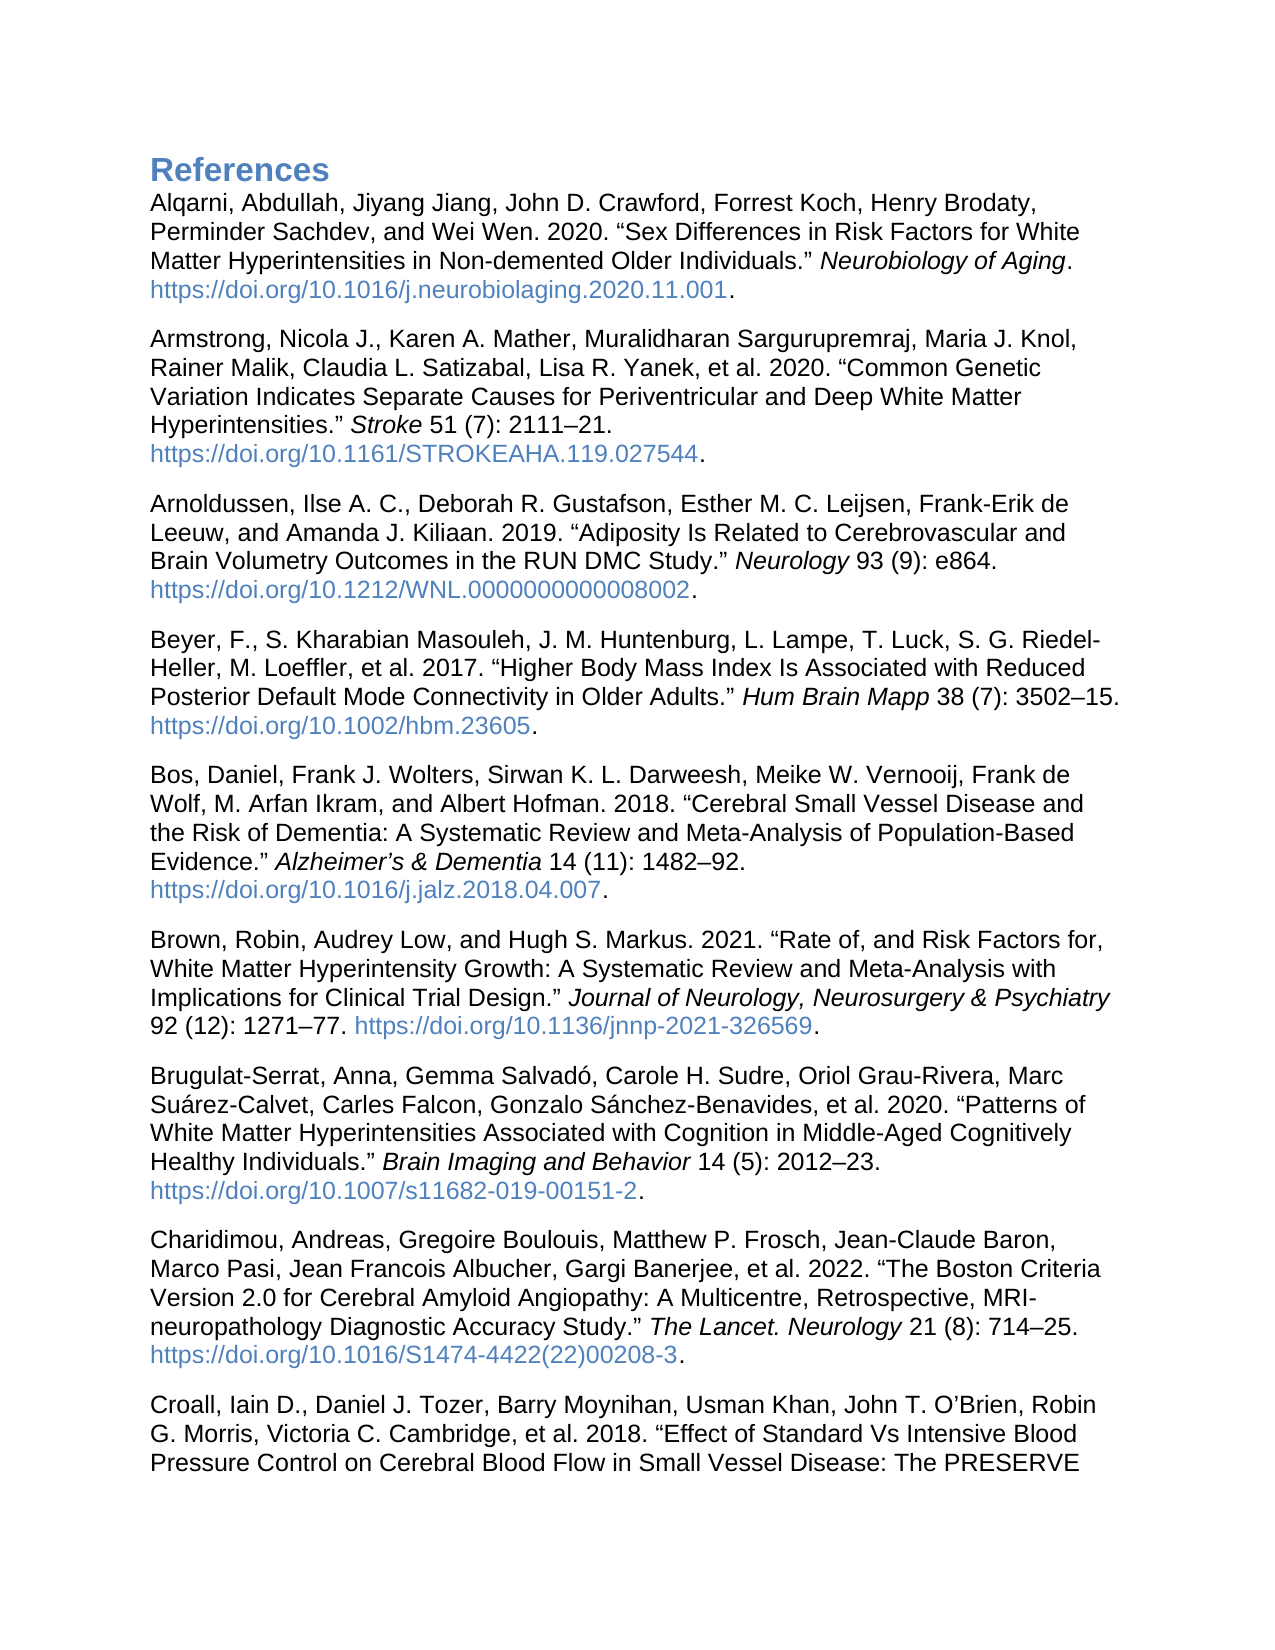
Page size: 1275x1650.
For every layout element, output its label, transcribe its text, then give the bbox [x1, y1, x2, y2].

text Croall, Iain D., Daniel J. Tozer, Barry Moynihan, Usman Khan, John T. O’Brien, Robin G. Morris, Victoria C. Cambridge, et al. 2018. “Effect of Standard Vs Intensive Blood Pressure Control on Cerebral Blood Flow in Small Vessel Disease: The PRESERVE [150, 1390, 1125, 1476]
subtitle References [150, 150, 1125, 188]
text Brugulat-Serrat, Anna, Gemma Salvadó, Carole H. Sudre, Oriol Grau-Rivera, Marc Suárez-Calvet, Carles Falcon, Gonzalo Sánchez-Benavides, et al. 2020. “Patterns of White Matter Hyperintensities Associated with Cognition in Middle-Aged Cognitively Healthy Individuals.” Brain Imaging and Behavior 14 (5): 2012–23. https://doi.org/10.1007/s11682-019-00151-2. [150, 1061, 1125, 1205]
text Arnoldussen, Ilse A. C., Deborah R. Gustafson, Esther M. C. Leijsen, Frank-Erik de Leeuw, and Amanda J. Kiliaan. 2019. “Adiposity Is Related to Cerebrovascular and Brain Volumetry Outcomes in the RUN DMC Study.” Neurology 93 (9): e864. https://doi.org/10.1212/WNL.0000000000008002. [150, 489, 1125, 604]
text Brown, Robin, Audrey Low, and Hugh S. Markus. 2021. “Rate of, and Risk Factors for, White Matter Hyperintensity Growth: A Systematic Review and Meta-Analysis with Implications for Clinical Trial Design.” Journal of Neurology, Neurosurgery & Psychiatry 92 (12): 1271–77. https://doi.org/10.1136/jnnp-2021-326569. [150, 925, 1125, 1040]
text Armstrong, Nicola J., Karen A. Mather, Muralidharan Sargurupremraj, Maria J. Knol, Rainer Malik, Claudia L. Satizabal, Lisa R. Yanek, et al. 2020. “Common Genetic Variation Indicates Separate Causes for Periventricular and Deep White Matter Hyperintensities.” Stroke 51 (7): 2111–21. https://doi.org/10.1161/STROKEAHA.119.027544. [150, 324, 1125, 468]
text Beyer, F., S. Kharabian Masouleh, J. M. Huntenburg, L. Lampe, T. Luck, S. G. Riedel-Heller, M. Loeffler, et al. 2017. “Higher Body Mass Index Is Associated with Reduced Posterior Default Mode Connectivity in Older Adults.” Hum Brain Mapp 38 (7): 3502–15. https://doi.org/10.1002/hbm.23605. [150, 625, 1125, 740]
text Charidimou, Andreas, Gregoire Boulouis, Matthew P. Frosch, Jean-Claude Baron, Marco Pasi, Jean Francois Albucher, Gargi Banerjee, et al. 2022. “The Boston Criteria Version 2.0 for Cerebral Amyloid Angiopathy: A Multicentre, Retrospective, MRI-neuropathology Diagnostic Accuracy Study.” The Lancet. Neurology 21 (8): 714–25. https://doi.org/10.1016/S1474-4422(22)00208-3. [150, 1226, 1125, 1369]
text Bos, Daniel, Frank J. Wolters, Sirwan K. L. Darweesh, Meike W. Vernooij, Frank de Wolf, M. Arfan Ikram, and Albert Hofman. 2018. “Cerebral Small Vessel Disease and the Risk of Dementia: A Systematic Review and Meta-Analysis of Population-Based Evidence.” Alzheimer’s & Dementia 14 (11): 1482–92. https://doi.org/10.1016/j.jalz.2018.04.007. [150, 761, 1125, 904]
text Alqarni, Abdullah, Jiyang Jiang, John D. Crawford, Forrest Koch, Henry Brodaty, Perminder Sachdev, and Wei Wen. 2020. “Sex Differences in Risk Factors for White Matter Hyperintensities in Non-demented Older Individuals.” Neurobiology of Aging. https://doi.org/10.1016/j.neurobiolaging.2020.11.001. [150, 188, 1125, 303]
